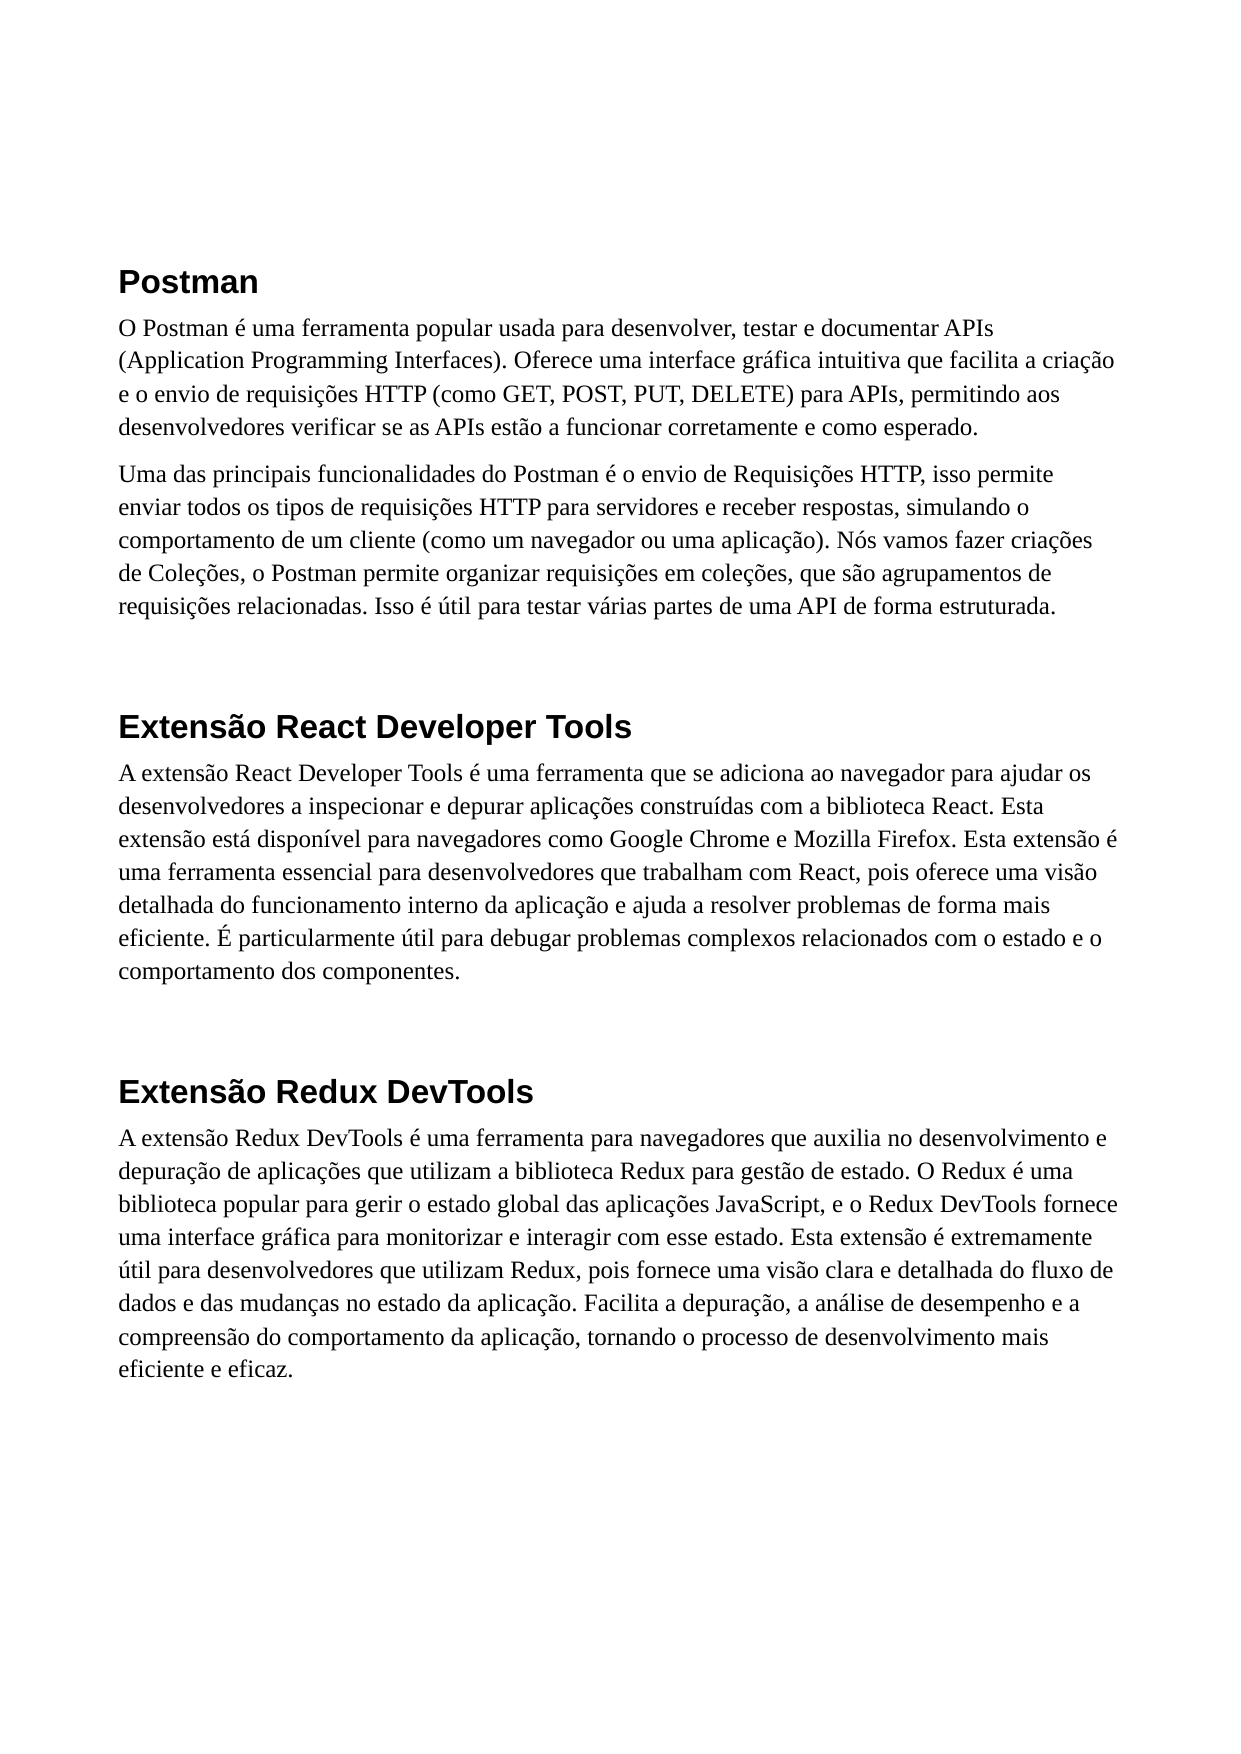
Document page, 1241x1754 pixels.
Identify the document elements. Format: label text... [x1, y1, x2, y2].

subtitle Postman [118, 262, 1122, 300]
text Uma das principais funcionalidades do Postman é o envio de Requisições HTTP, isso permite enviar todos os tipos de requisições HTTP para servidores e receber respostas, simulando o comportamento de um cliente (como um navegador ou uma aplicação). Nós vamos fazer criações de Coleções, o Postman permite organizar requisições em coleções, que são agrupamentos de requisições relacionadas. Isso é útil para testar várias partes de uma API de forma estruturada. [118, 459, 1122, 620]
text O Postman é uma ferramenta popular usada para desenvolver, testar e documentar APIs (Application Programming Interfaces). Oferece uma interface gráfica intuitiva que facilita a criação e o envio de requisições HTTP (como GET, POST, PUT, DELETE) para APIs, permitindo aos desenvolvedores verificar se as APIs estão a funcionar corretamente e como esperado. [118, 313, 1122, 440]
text A extensão Redux DevTools é uma ferramenta para navegadores que auxilia no desenvolvimento e depuração de aplicações que utilizam a biblioteca Redux para gestão de estado. O Redux é uma biblioteca popular para gerir o estado global das aplicações JavaScript, e o Redux DevTools fornece uma interface gráfica para monitorizar e interagir com esse estado. Esta extensão é extremamente útil para desenvolvedores que utilizam Redux, pois fornece uma visão clara e detalhada do fluxo de dados e das mudanças no estado da aplicação. Facilita a depuração, a análise de desempenho e a compreensão do comportamento da aplicação, tornando o processo de desenvolvimento mais eficiente e eficaz. [118, 1123, 1122, 1383]
text A extensão React Developer Tools é uma ferramenta que se adiciona ao navegador para ajudar os desenvolvedores a inspecionar e depurar aplicações construídas com a biblioteca React. Esta extensão está disponível para navegadores como Google Chrome e Mozilla Firefox. Esta extensão é uma ferramenta essencial para desenvolvedores que trabalham com React, pois oferece uma visão detalhada do funcionamento interno da aplicação e ajuda a resolver problemas de forma mais eficiente. É particularmente útil para debugar problemas complexos relacionados com o estado e o comportamento dos componentes. [118, 758, 1122, 985]
subtitle Extensão Redux DevTools [118, 1072, 1122, 1111]
subtitle Extensão React Developer Tools [118, 707, 1122, 746]
